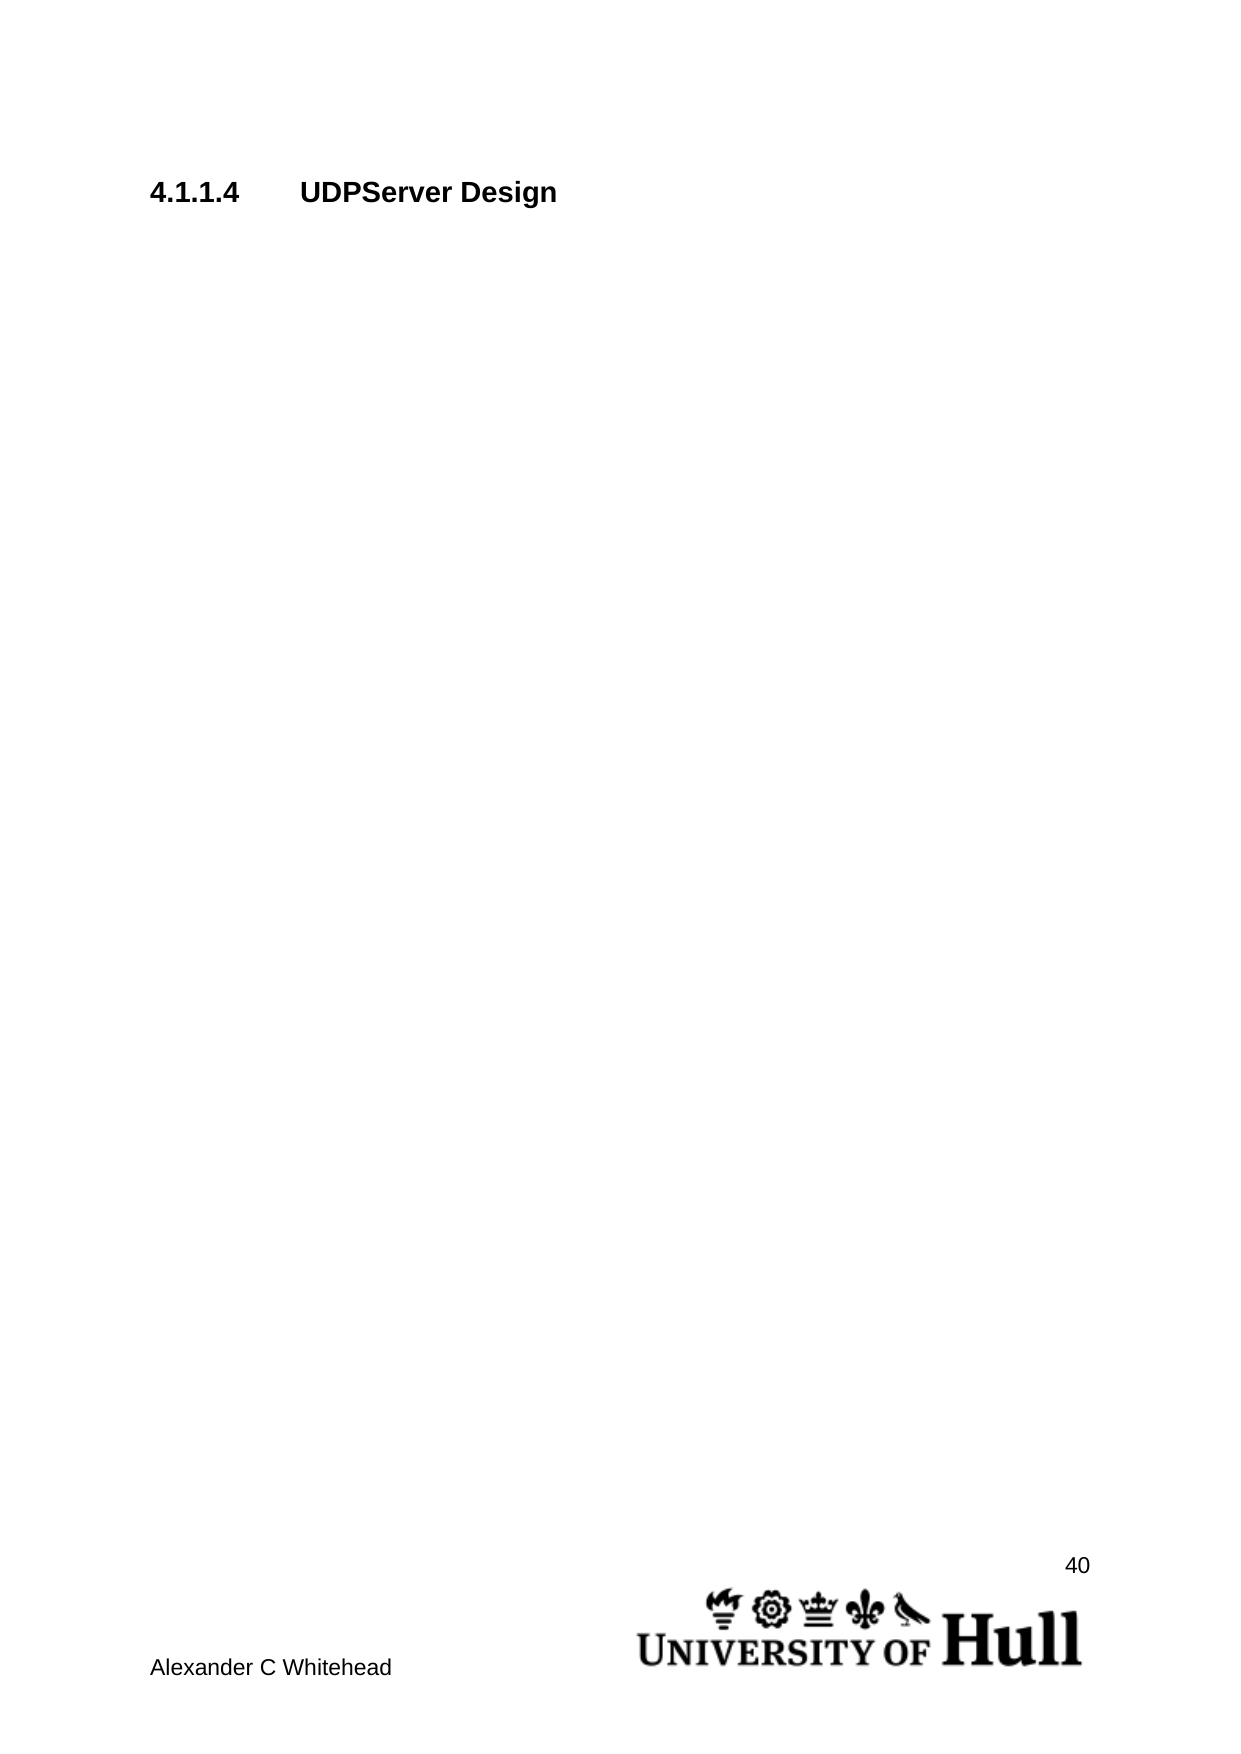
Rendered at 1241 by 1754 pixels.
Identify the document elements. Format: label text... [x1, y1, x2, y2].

picture [630, 1578, 1091, 1676]
subtitle UDPServer Design [150, 175, 1090, 208]
